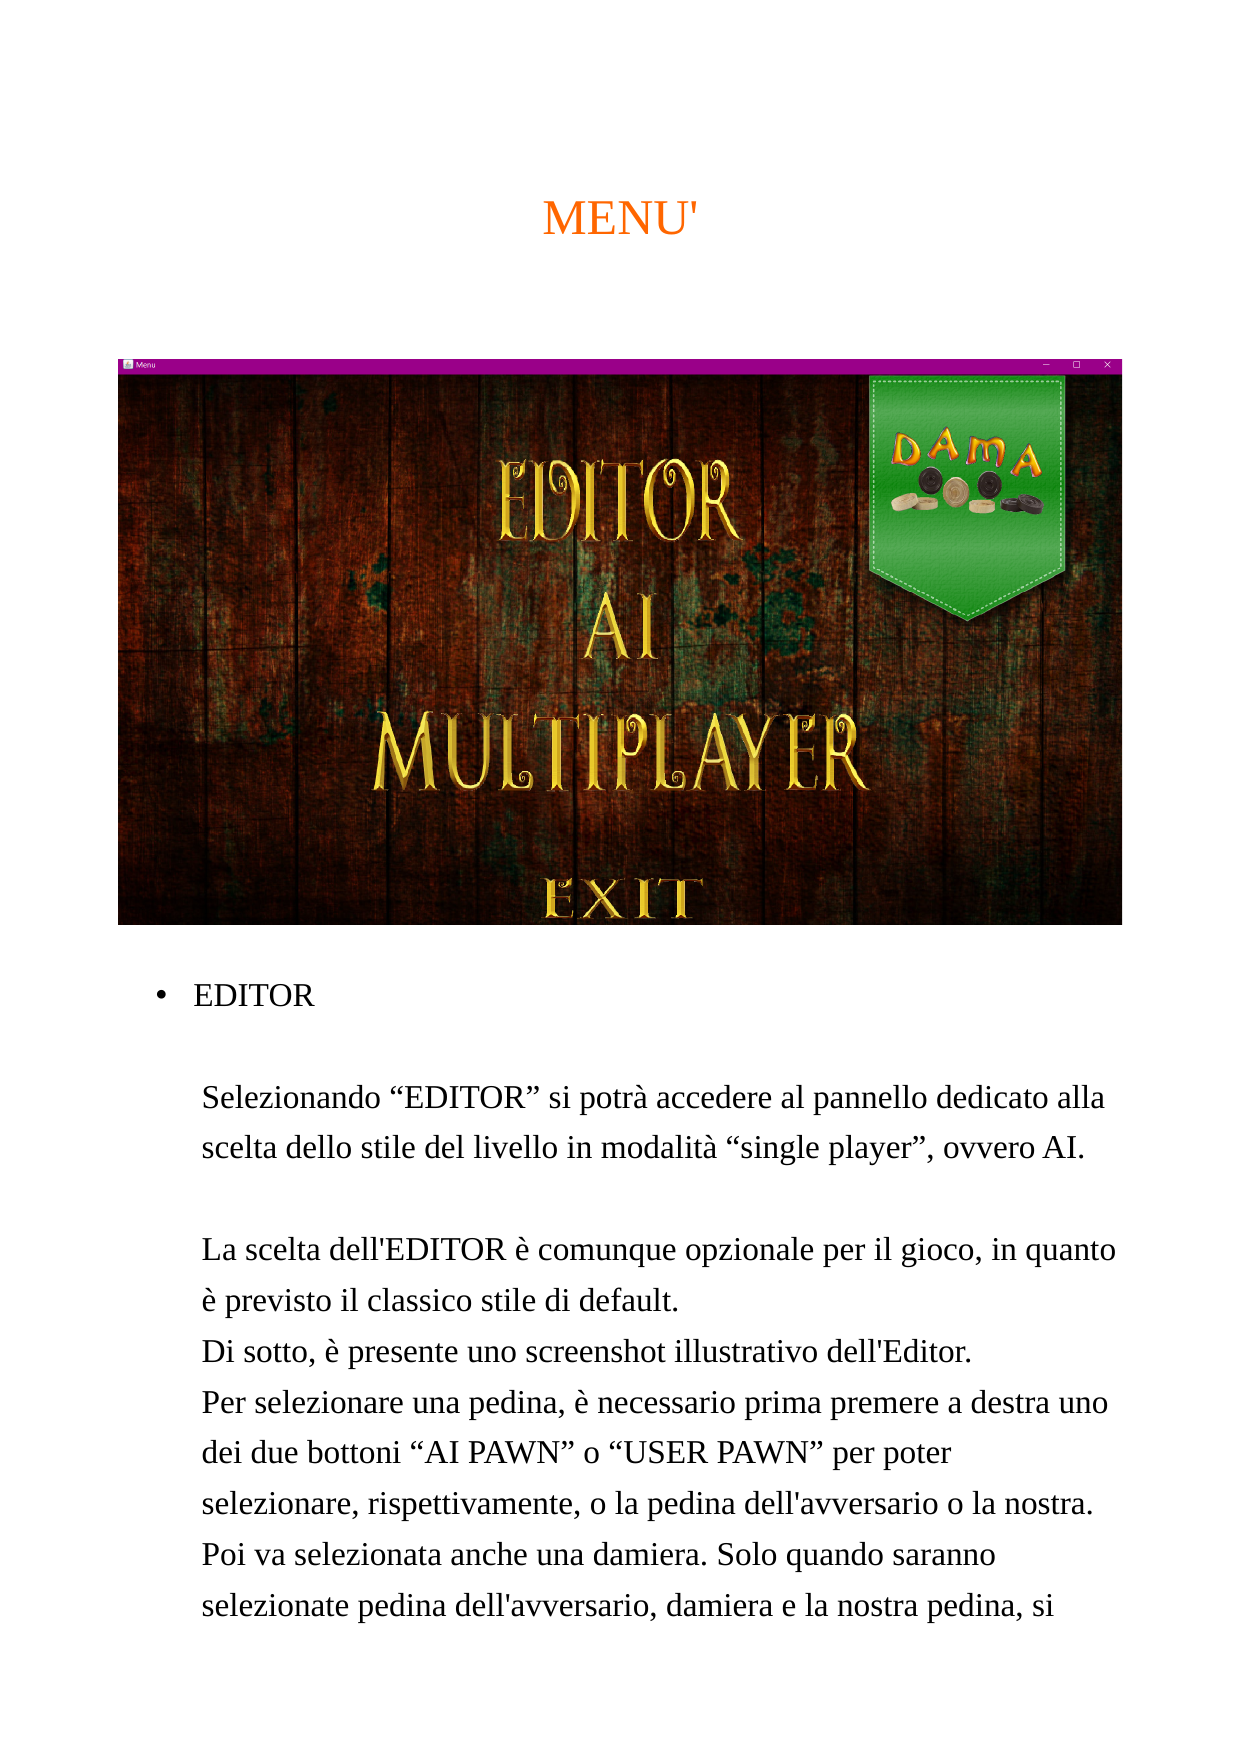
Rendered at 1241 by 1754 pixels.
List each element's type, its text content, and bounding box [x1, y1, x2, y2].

text dei due bottoni “AI PAWN” o “USER PAWN” per poter [118, 1433, 1122, 1471]
text MENU' [118, 188, 1122, 246]
text è previsto il classico stile di default. [118, 1280, 1122, 1319]
text scelta dello stile del livello in modalità “single player”, ovvero AI. [118, 1128, 1122, 1166]
text selezionare, rispettivamente, o la pedina dell'avversario o la nostra. [118, 1484, 1122, 1522]
picture [118, 359, 1123, 925]
text Per selezionare una pedina, è necessario prima premere a destra uno [118, 1382, 1122, 1420]
text Di sotto, è presente uno screenshot illustrativo dell'Editor. [118, 1331, 1122, 1369]
text Selezionando “EDITOR” si potrà accedere al pannello dedicato alla [118, 1077, 1122, 1115]
list EDITOR [156, 975, 1122, 1014]
text Poi va selezionata anche una damiera. Solo quando saranno [118, 1534, 1122, 1573]
text selezionate pedina dell'avversario, damiera e la nostra pedina, si [118, 1585, 1122, 1624]
text La scelta dell'EDITOR è comunque opzionale per il gioco, in quanto [118, 1229, 1122, 1268]
